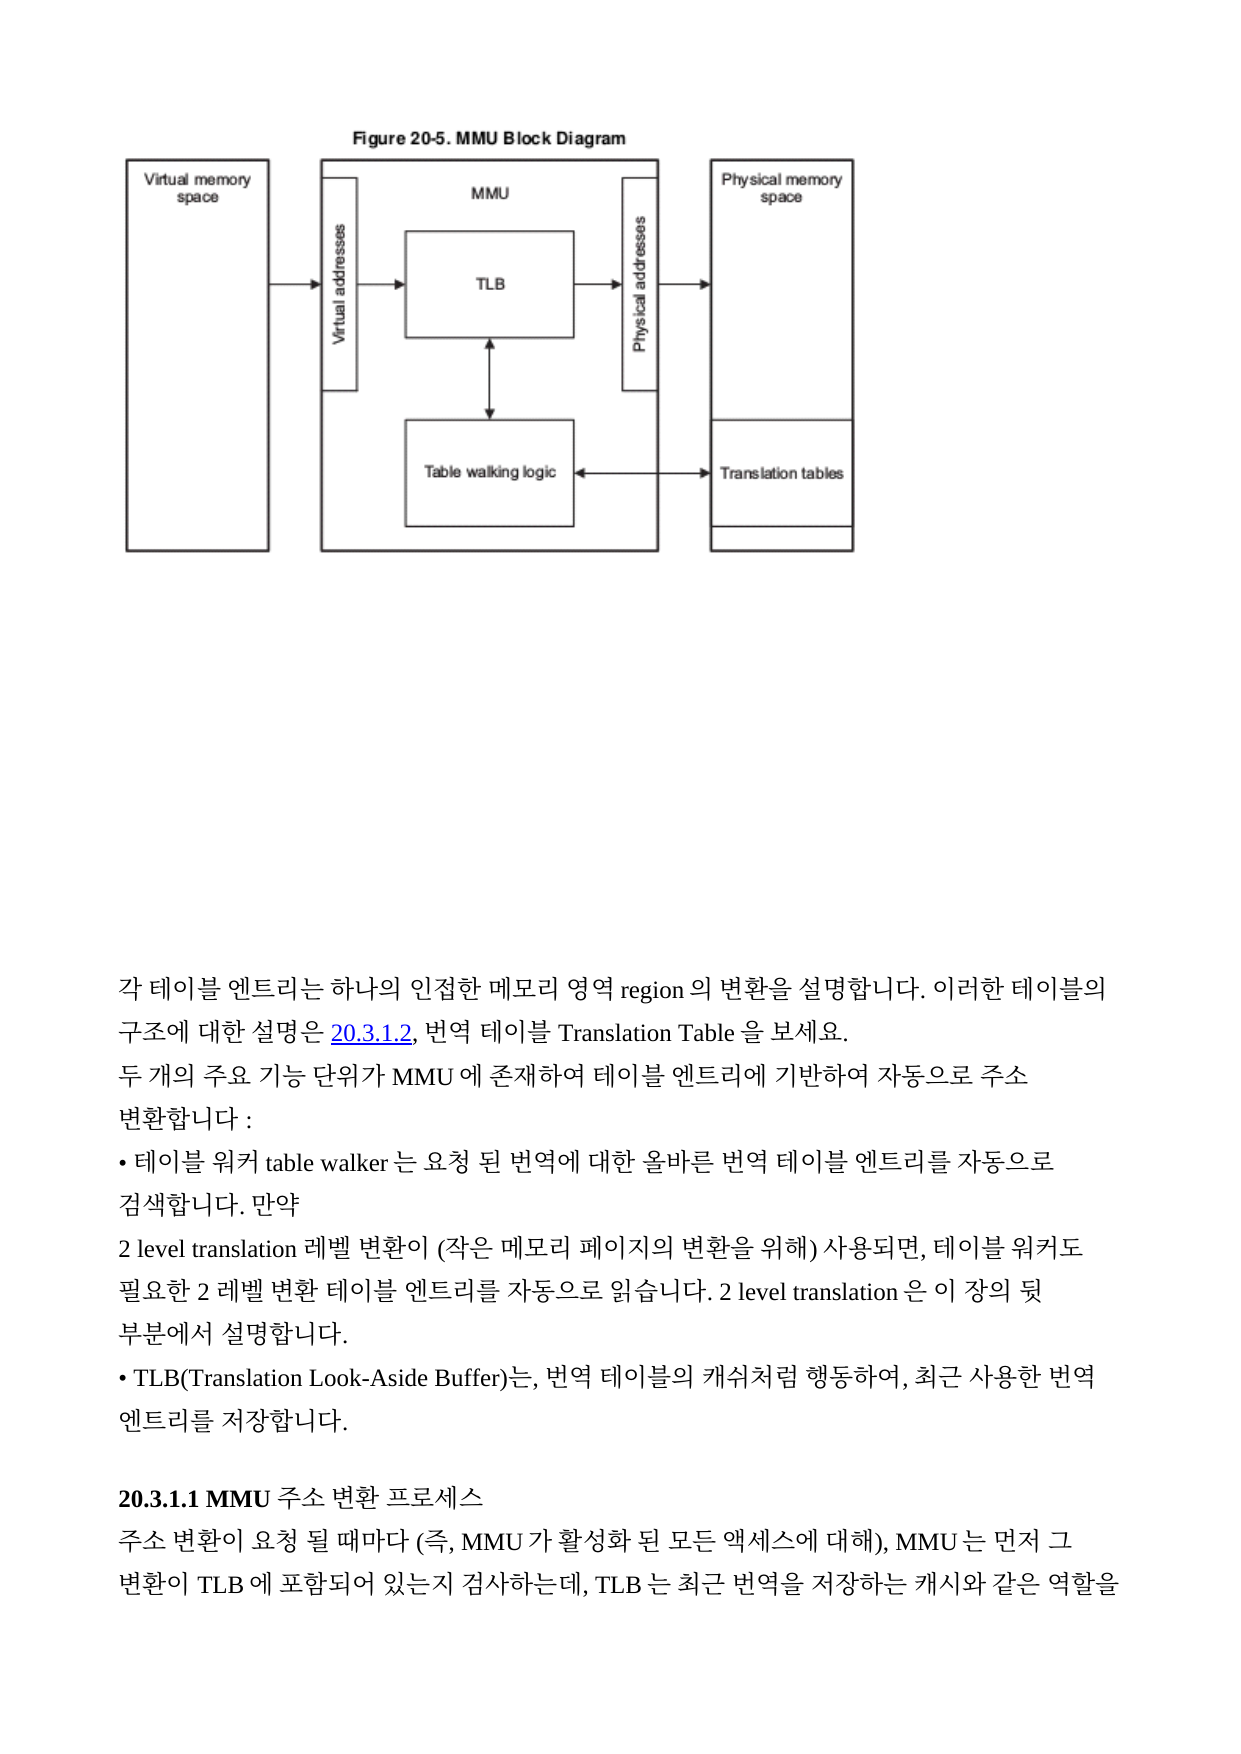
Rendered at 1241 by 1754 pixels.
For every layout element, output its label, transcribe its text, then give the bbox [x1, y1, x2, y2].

text 각 테이블 엔트리는 하나의 인접한 메모리 영역region의 변환을 설명합니다. 이러한 테이블의 구조에 대한 설명은 20.3.1.2, 번역 테이블 Translation Table을 보세요. [118, 970, 1122, 1049]
text 2 level translation 레벨 변환이 (작은 메모리 페이지의 변환을 위해) 사용되면, 테이블 워커도 필요한 2 레벨 변환 테이블 엔트리를 자동으로 읽습니다. 2 level translation은 이 장의 뒷 부분에서 설명합니다. [118, 1229, 1122, 1351]
text 주소 변환이 요청 될 때마다 (즉, MMU가 활성화 된 모든 액세스에 대해), MMU는 먼저 그 변환이 TLB에 포함되어 있는지 검사하는데, TLB는 최근 번역을 저장하는 캐시와 같은 역할을 [118, 1522, 1122, 1601]
text 20.3.1.1 MMU 주소 변환 프로세스 [118, 1479, 1122, 1515]
text 두 개의 주요 기능 단위가 MMU에 존재하여 테이블 엔트리에 기반하여 자동으로 주소 변환합니다 : [118, 1056, 1122, 1135]
text • TLB(Translation Look-Aside Buffer)는, 번역 테이블의 캐쉬처럼 행동하여, 최근 사용한 번역 엔트리를 저장합니다. [118, 1358, 1122, 1437]
text • 테이블 워커table walker는 요청 된 번역에 대한 올바른 번역 테이블 엔트리를 자동으로 검색합니다. 만약 [118, 1142, 1122, 1221]
